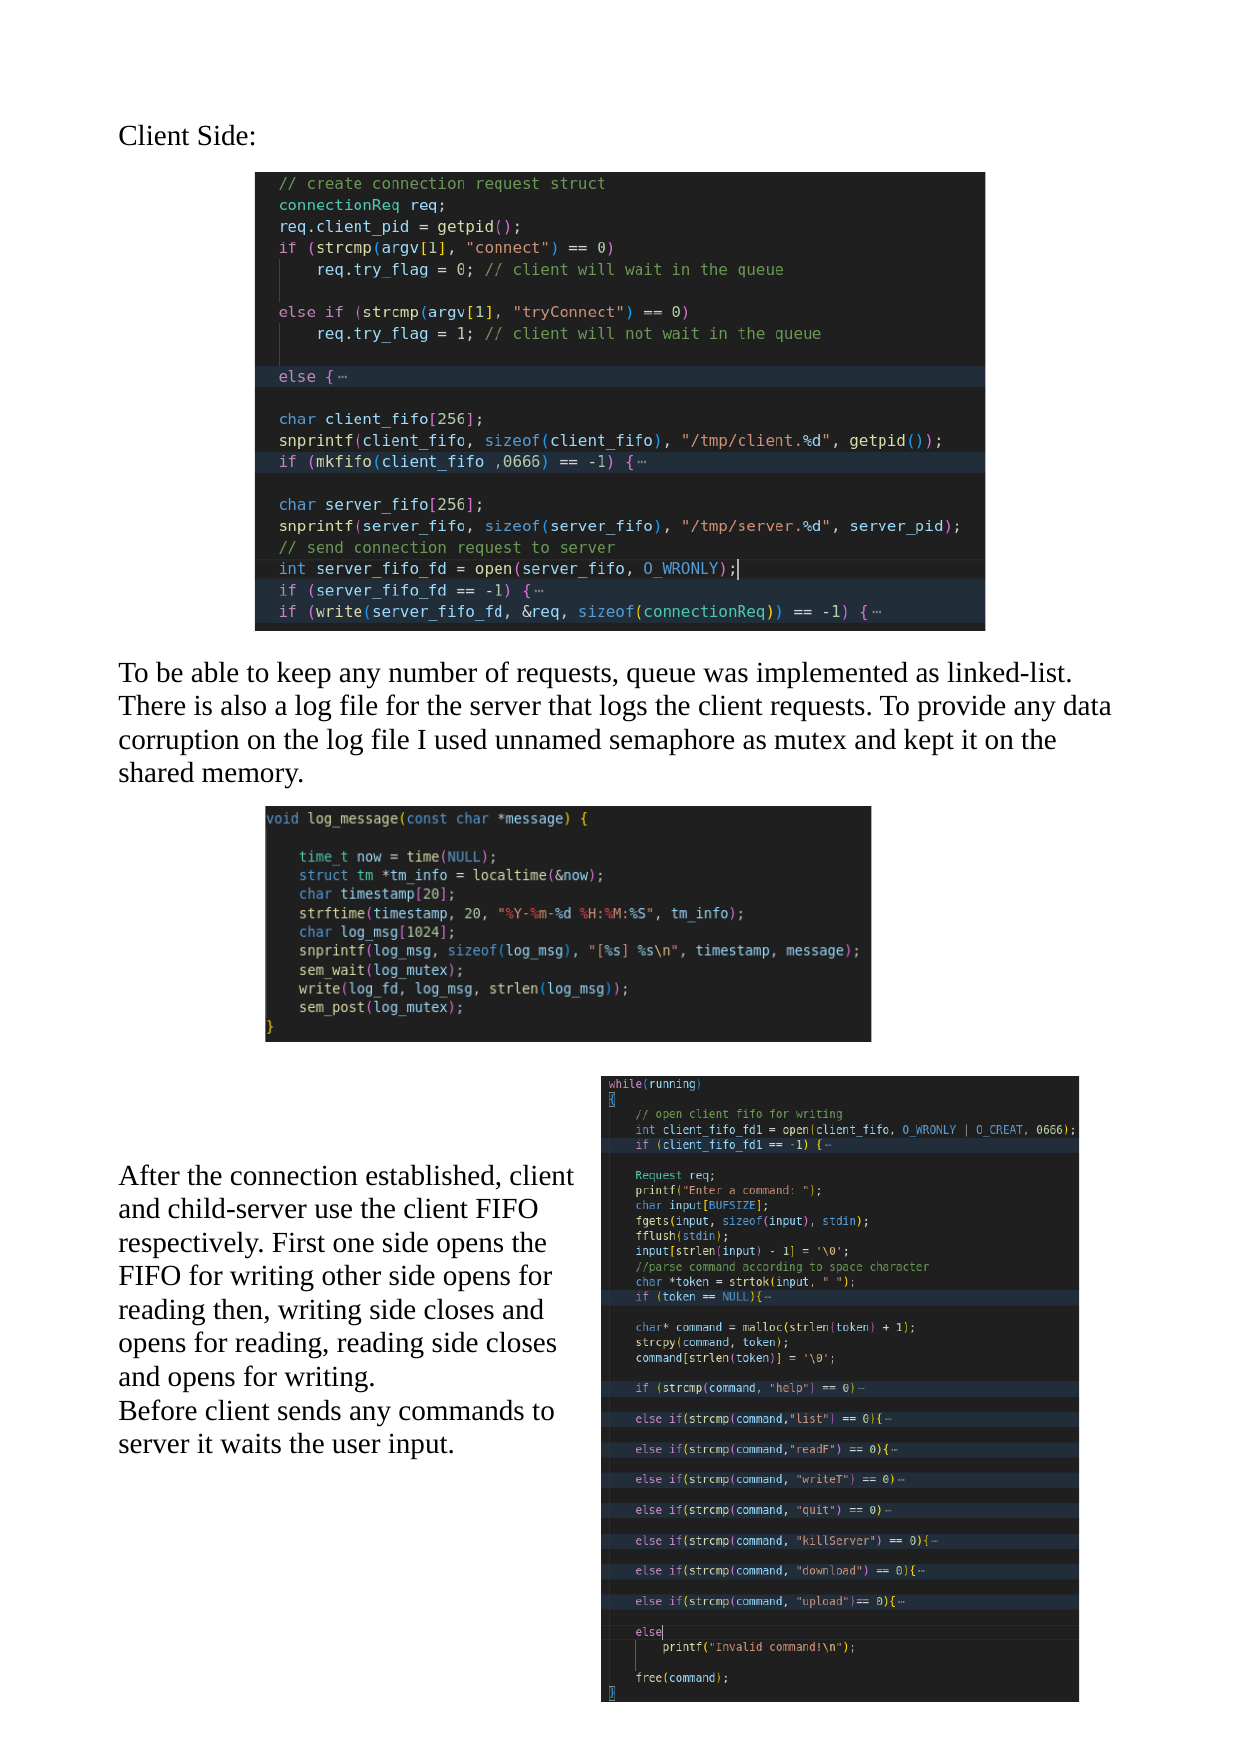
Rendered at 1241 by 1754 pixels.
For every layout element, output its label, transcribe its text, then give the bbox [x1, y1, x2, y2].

text Before client sends any commands to server it waits the user input. [118, 1393, 601, 1460]
text [1080, 1158, 1122, 1393]
picture [254, 172, 986, 631]
text [1080, 1393, 1122, 1460]
picture [265, 806, 872, 1042]
text There is also a log file for the server that logs the client requests. To provide any data corruption on the log file I used unnamed semaphore as mutex and kept it on the shared memory. [118, 688, 1122, 789]
picture [601, 1076, 1080, 1702]
text Client Side: [118, 118, 1122, 152]
text After the connection established, client and child-server use the client FIFO respectively. First one side opens the FIFO for writing other side opens for reading then, writing side closes and opens for reading, reading side closes and opens for writing. [118, 1158, 601, 1393]
text To be able to keep any number of requests, queue was implemented as linked-list. [118, 655, 1122, 688]
